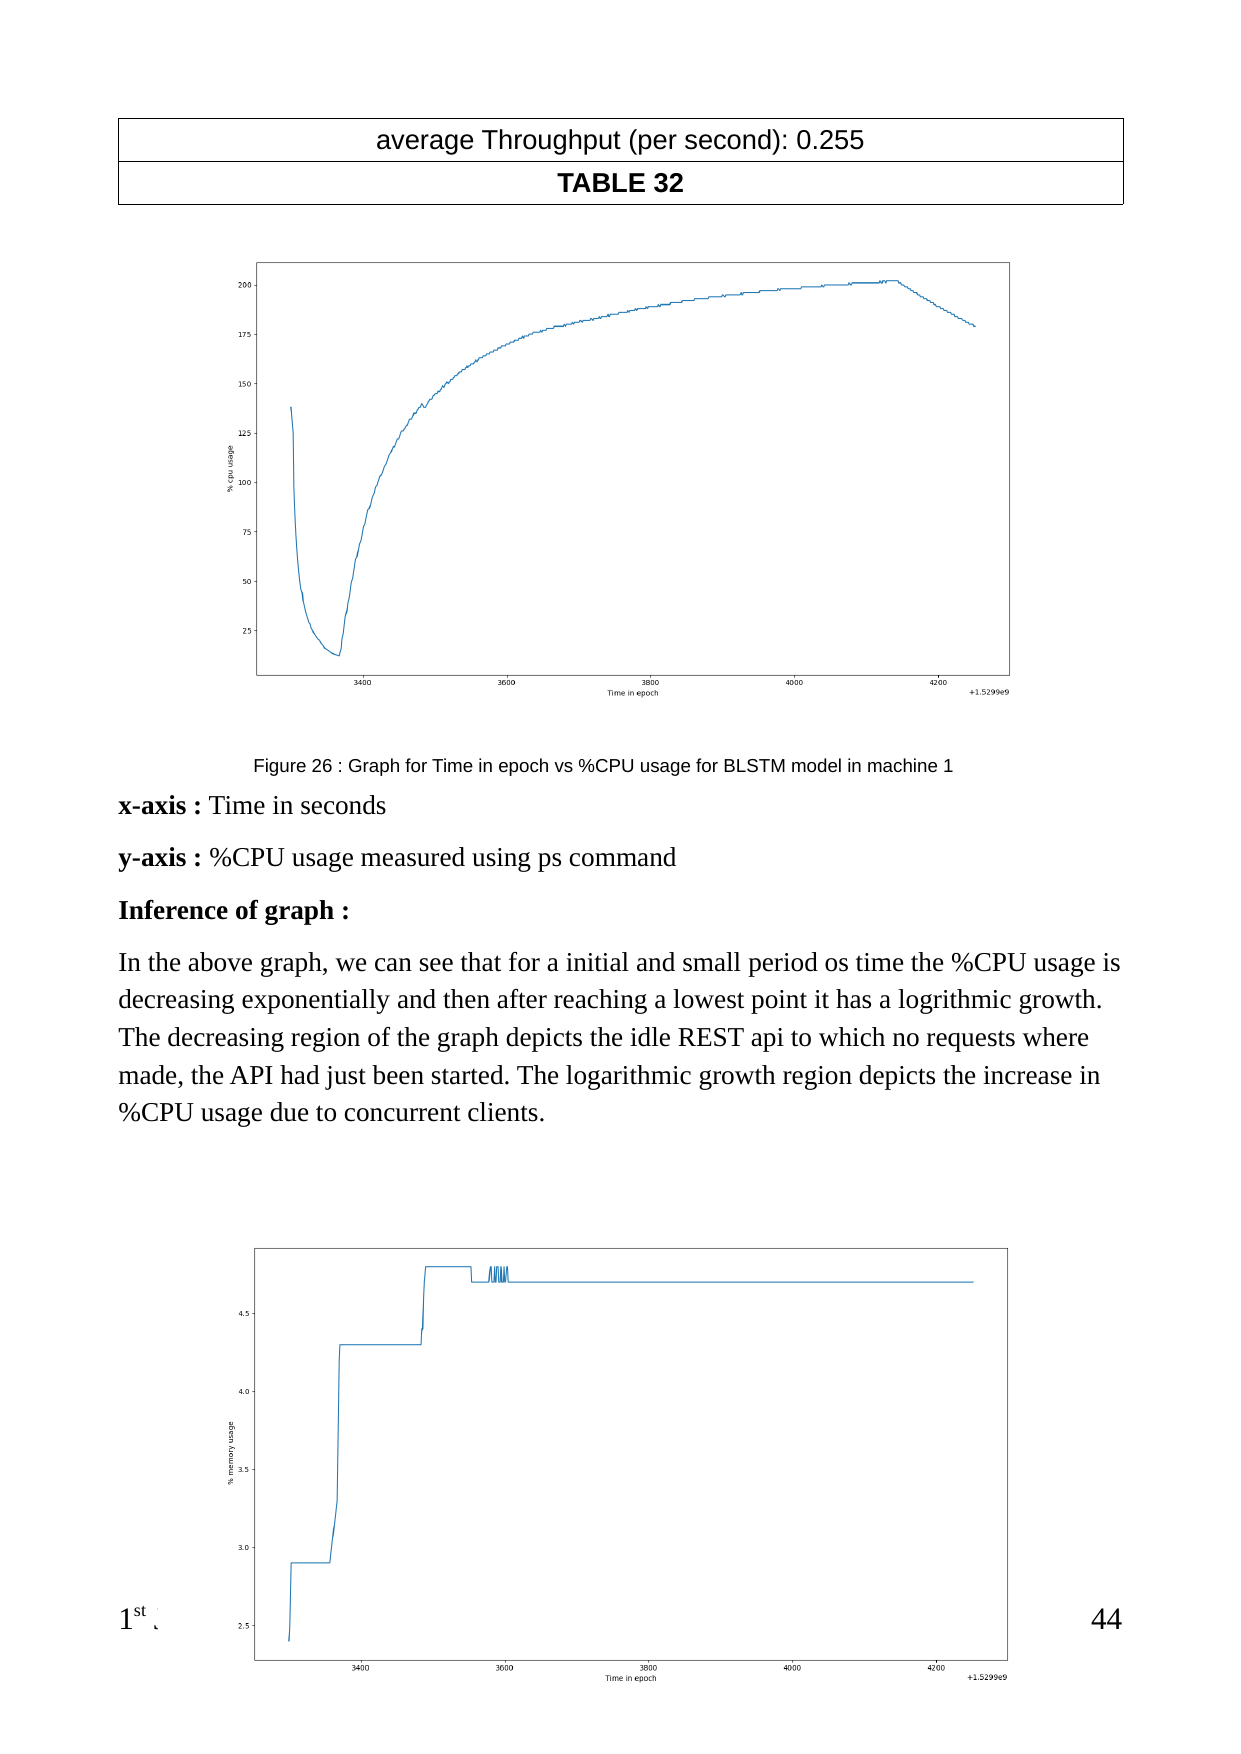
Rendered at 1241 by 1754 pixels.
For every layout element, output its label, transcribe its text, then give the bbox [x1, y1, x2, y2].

picture [157, 253, 1088, 703]
subtitle Figure 26 : Graph for Time in epoch vs %CPU usage for BLSTM model in machine 1 [118, 755, 1122, 777]
table_cell average Throughput (per second): 0.255 [119, 119, 1123, 161]
text Inference of graph : [118, 893, 1122, 925]
picture [157, 1200, 1083, 1701]
text In the above graph, we can see that for a initial and small period os time the %CPU usage is decreasing exponentially and then after reaching a lowest point it has a logrithmic growth. The decreasing region of the graph depicts the idle REST api to which no requests where made, the API had just been started. The logarithmic growth region depicts the increase in %CPU usage due to concurrent clients. [118, 946, 1122, 1127]
text y-axis : %CPU usage measured using ps command [118, 841, 1122, 873]
table_cell TABLE 32 [119, 162, 1123, 204]
text x-axis : Time in seconds [118, 789, 1122, 821]
